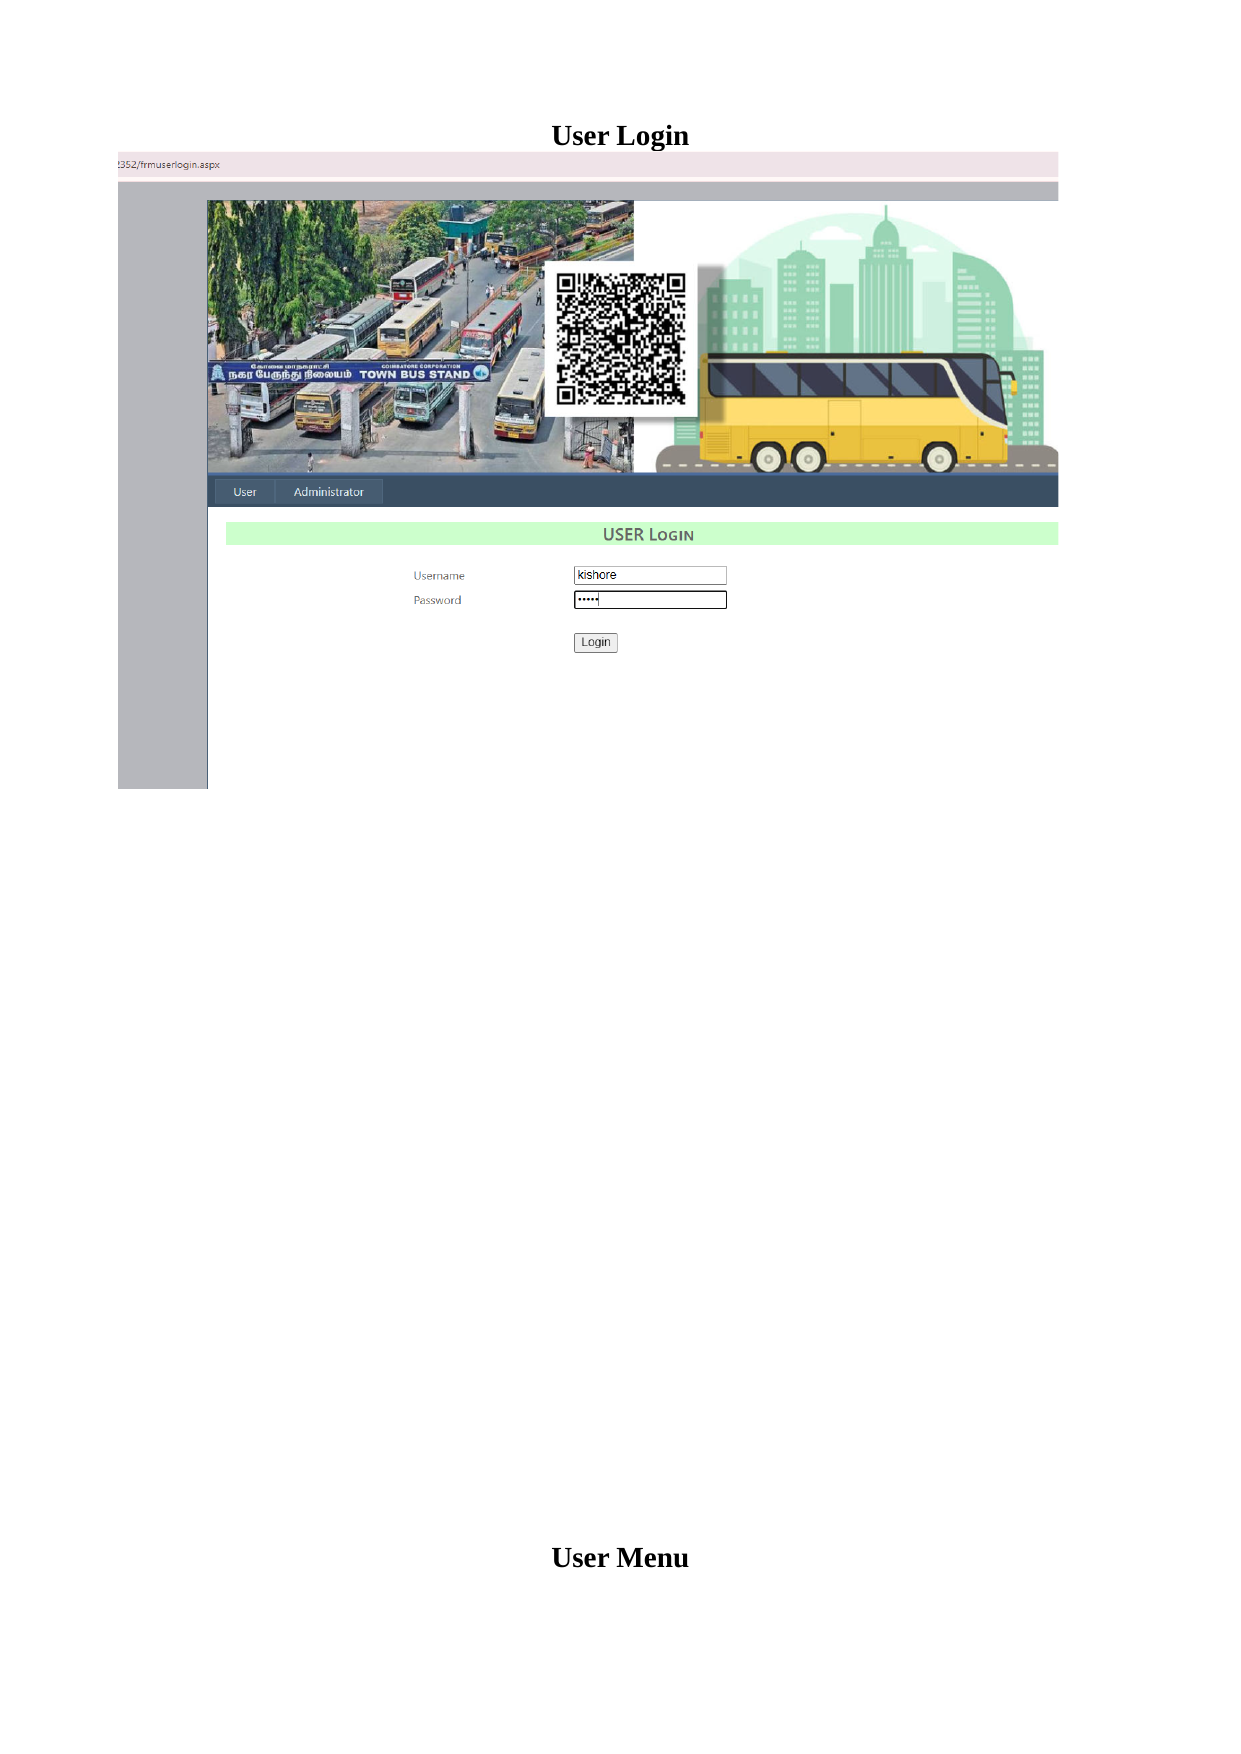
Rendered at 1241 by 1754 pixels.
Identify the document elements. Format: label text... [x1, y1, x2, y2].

picture [118, 151, 1059, 789]
text User Menu [118, 1540, 1122, 1574]
text User Login [118, 118, 1122, 152]
